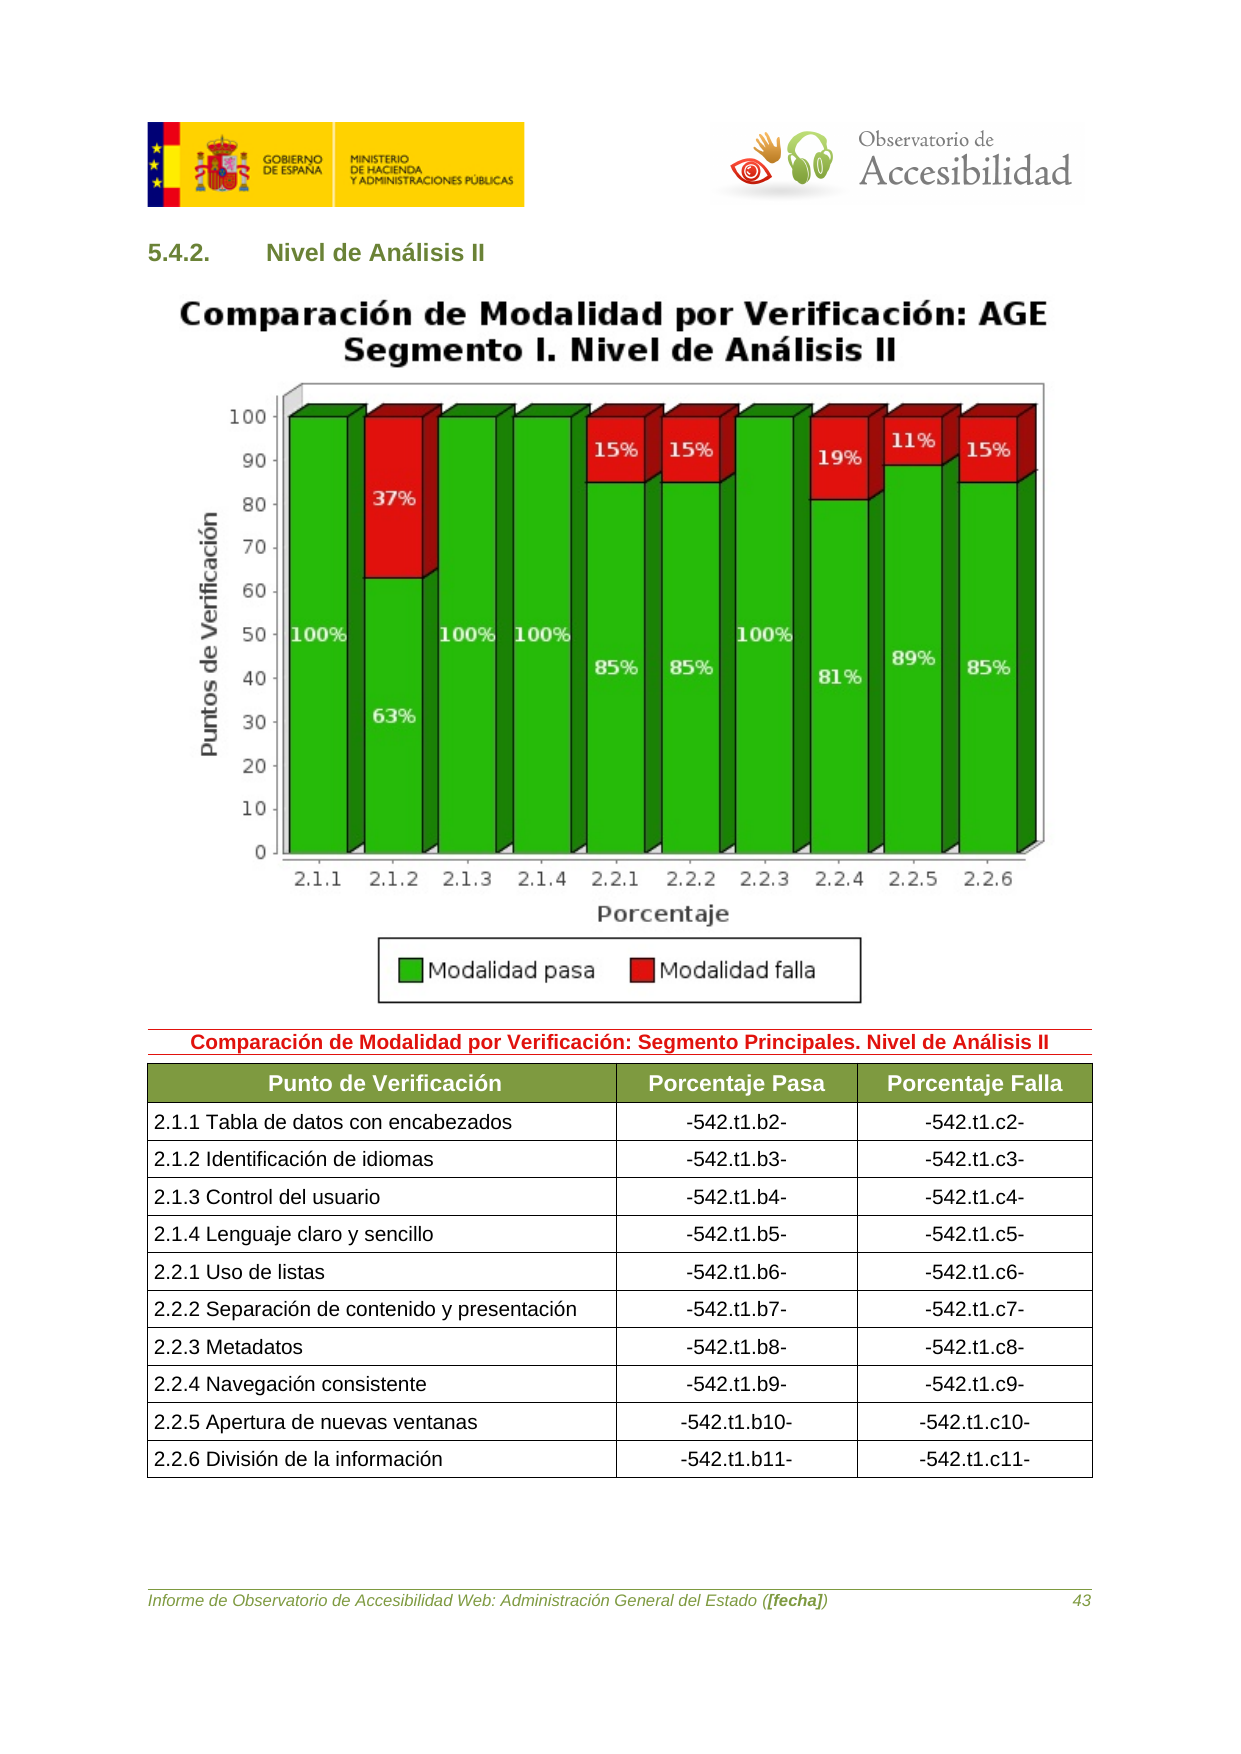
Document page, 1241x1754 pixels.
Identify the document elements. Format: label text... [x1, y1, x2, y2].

table_cell -542.t1.b6- [617, 1253, 857, 1290]
table_cell -542.t1.b5- [617, 1216, 857, 1252]
table_header Porcentaje Falla [858, 1064, 1092, 1102]
table_cell -542.t1.c5- [858, 1216, 1092, 1252]
table_cell 2.1.3 Control del usuario [148, 1178, 616, 1215]
table_cell -542.t1.b8- [617, 1328, 857, 1365]
table_cell -542.t1.c9- [858, 1366, 1092, 1402]
table_cell 2.2.6 División de la información [148, 1441, 616, 1477]
picture [178, 294, 1062, 1005]
table_cell -542.t1.c6- [858, 1253, 1092, 1290]
table_cell 2.2.3 Metadatos [148, 1328, 616, 1365]
picture [710, 122, 1086, 205]
table_cell -542.t1.c10- [858, 1403, 1092, 1440]
list Nivel de Análisis II [148, 238, 1092, 267]
picture [147, 122, 525, 207]
table_cell -542.t1.b11- [617, 1441, 857, 1477]
table_header Porcentaje Pasa [617, 1064, 857, 1102]
table_cell 2.1.2 Identificación de idiomas [148, 1141, 616, 1177]
table_cell -542.t1.c7- [858, 1291, 1092, 1327]
table_cell -542.t1.c11- [858, 1441, 1092, 1477]
text Comparación de Modalidad por Verificación: Segmento Principales. Nivel de Análisis II [148, 1030, 1092, 1054]
table_cell 2.1.4 Lenguaje claro y sencillo [148, 1216, 616, 1252]
table_cell 2.2.1 Uso de listas [148, 1253, 616, 1290]
table_cell -542.t1.b7- [617, 1291, 857, 1327]
table_cell 2.1.1 Tabla de datos con encabezados [148, 1103, 616, 1140]
table_cell -542.t1.c4- [858, 1178, 1092, 1215]
table_cell -542.t1.b4- [617, 1178, 857, 1215]
table_header Punto de Verificación [148, 1064, 616, 1102]
table_cell -542.t1.b3- [617, 1141, 857, 1177]
table_cell -542.t1.b2- [617, 1103, 857, 1140]
table_cell -542.t1.c2- [858, 1103, 1092, 1140]
table_cell 2.2.2 Separación de contenido y presentación [148, 1291, 616, 1327]
table_cell -542.t1.b9- [617, 1366, 857, 1402]
table_cell -542.t1.c8- [858, 1328, 1092, 1365]
table_cell 2.2.5 Apertura de nuevas ventanas [148, 1403, 616, 1440]
table_cell 2.2.4 Navegación consistente [148, 1366, 616, 1402]
table_cell -542.t1.c3- [858, 1141, 1092, 1177]
table_cell -542.t1.b10- [617, 1403, 857, 1440]
